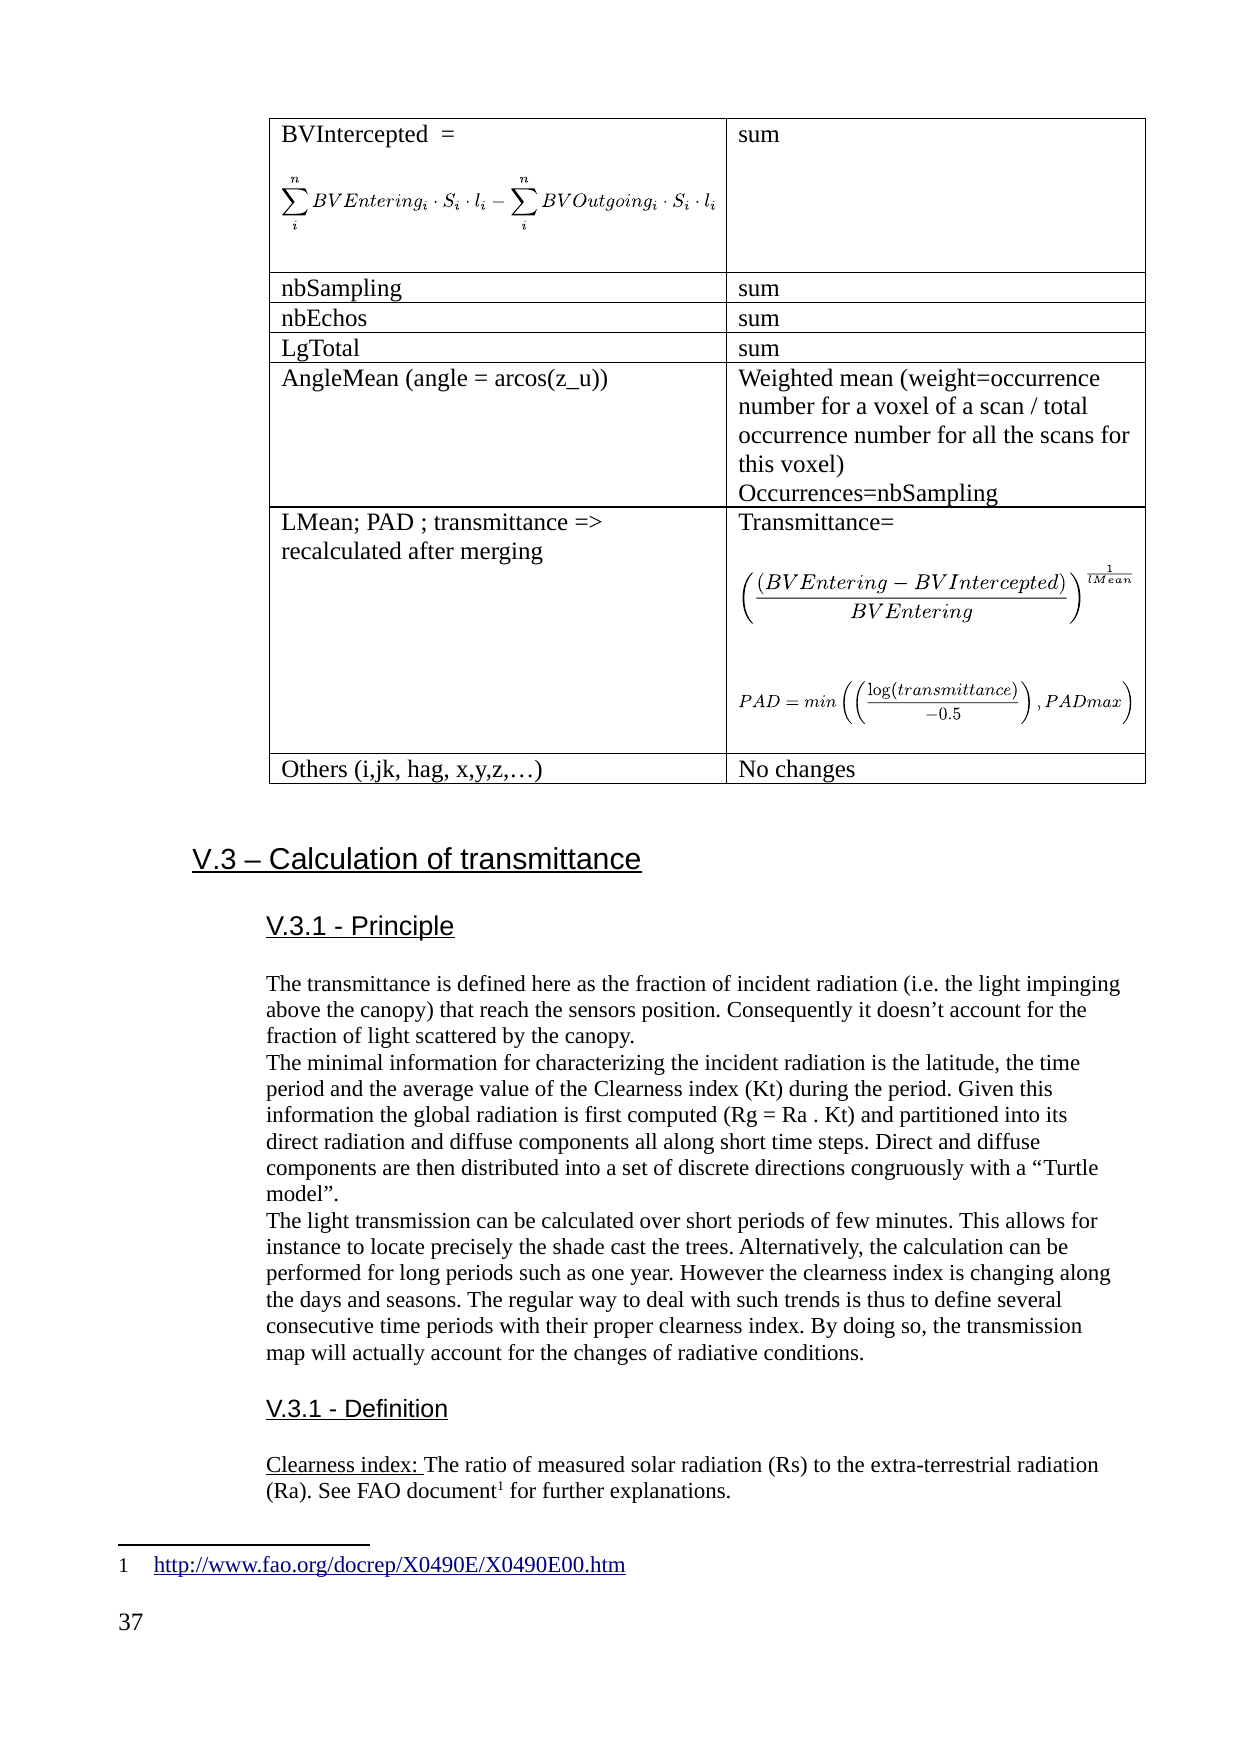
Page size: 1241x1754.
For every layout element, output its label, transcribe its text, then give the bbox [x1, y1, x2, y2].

subtitle V.3 – Calculation of transmittance [192, 841, 1122, 876]
text http://www.fao.org/docrep/X0490E/X0490E00.htm [118, 1551, 1122, 1578]
table_cell LMean; PAD ; transmittance => recalculated after merging [270, 508, 726, 753]
subtitle V.3.1 - Definition [266, 1394, 1122, 1422]
text The transmittance is defined here as the fraction of incident radiation (i.e. the light impinging above the canopy) that reach the sensors position. Consequently it doesn’t account for the fraction of light scattered by the canopy. [266, 969, 1122, 1049]
text The light transmission can be calculated over short periods of few minutes. This allows for instance to locate precisely the shade cast the trees. Alternatively, the calculation can be performed for long periods such as one year. However the clearness index is changing along the days and seasons. The regular way to deal with such trends is thus to define several consecutive time periods with their proper clearness index. By doing so, the transmission map will actually account for the changes of radiative conditions. [266, 1207, 1122, 1365]
subtitle V.3.1 - Principle [266, 909, 1122, 941]
text The minimal information for characterizing the incident radiation is the latitude, the time period and the average value of the Clearness index (Kt) during the period. Given this information the global radiation is first computed (Rg = Ra . Kt) and partitioned into its direct radiation and diffuse components all along short time steps. Direct and diffuse components are then distributed into a set of discrete directions congruously with a “Turtle model”. [266, 1049, 1122, 1207]
table_cell nbEchos [270, 303, 726, 332]
table_cell nbSampling [270, 273, 726, 302]
table_cell sum [727, 303, 1145, 332]
table_cell sum [727, 273, 1145, 302]
table_cell AngleMean (angle = arcos(z_u)) [270, 363, 726, 506]
table_cell Others (i,jk, hag, x,y,z,…) [270, 754, 726, 783]
table_cell Weighted mean (weight=occurrence number for a voxel of a scan / total occurrence number for all the scans for this voxel) Occurrences=nbSampling [727, 363, 1145, 506]
table_cell sum [727, 333, 1145, 362]
table_cell sum [727, 119, 1145, 272]
table_cell BVIntercepted = [270, 119, 726, 272]
table_cell LgTotal [270, 333, 726, 362]
table_cell Transmittance= [727, 508, 1145, 753]
text Clearness index: The ratio of measured solar radiation (Rs) to the extra-terrestrial radiation (Ra). See FAO document for further explanations. [266, 1451, 1122, 1504]
table_cell No changes [727, 754, 1145, 783]
